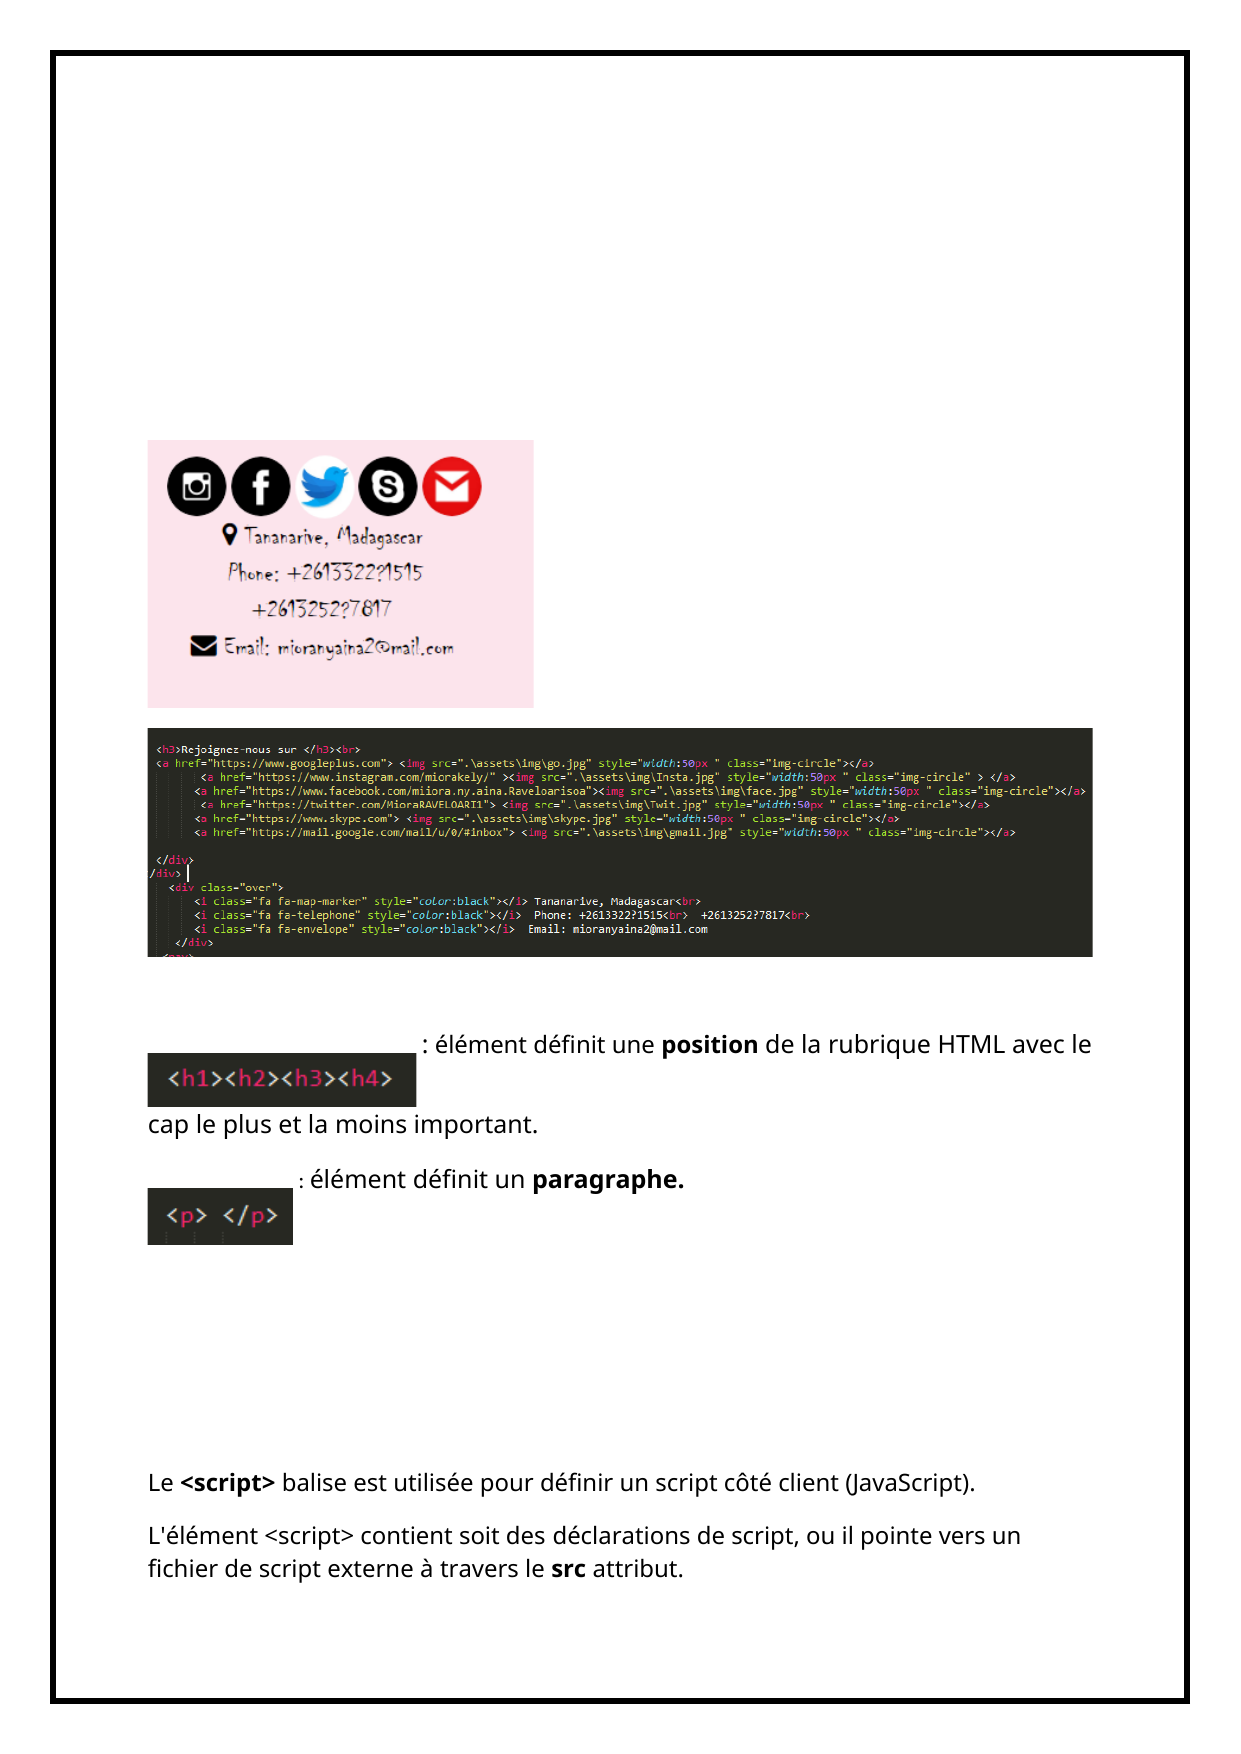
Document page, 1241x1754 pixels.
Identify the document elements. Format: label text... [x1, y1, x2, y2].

text : élément définit une position de la rubrique HTML avec le cap le plus et la moins important. [148, 1027, 1093, 1141]
text : élément définit un paragraphe. [148, 1161, 1093, 1244]
text Le <script> balise est utilisée pour définir un script côté client (JavaScript). [148, 1465, 1093, 1498]
text L'élément <script> contient soit des déclarations de script, ou il pointe vers un fichier de script externe à travers le src attribut. [148, 1519, 1093, 1584]
